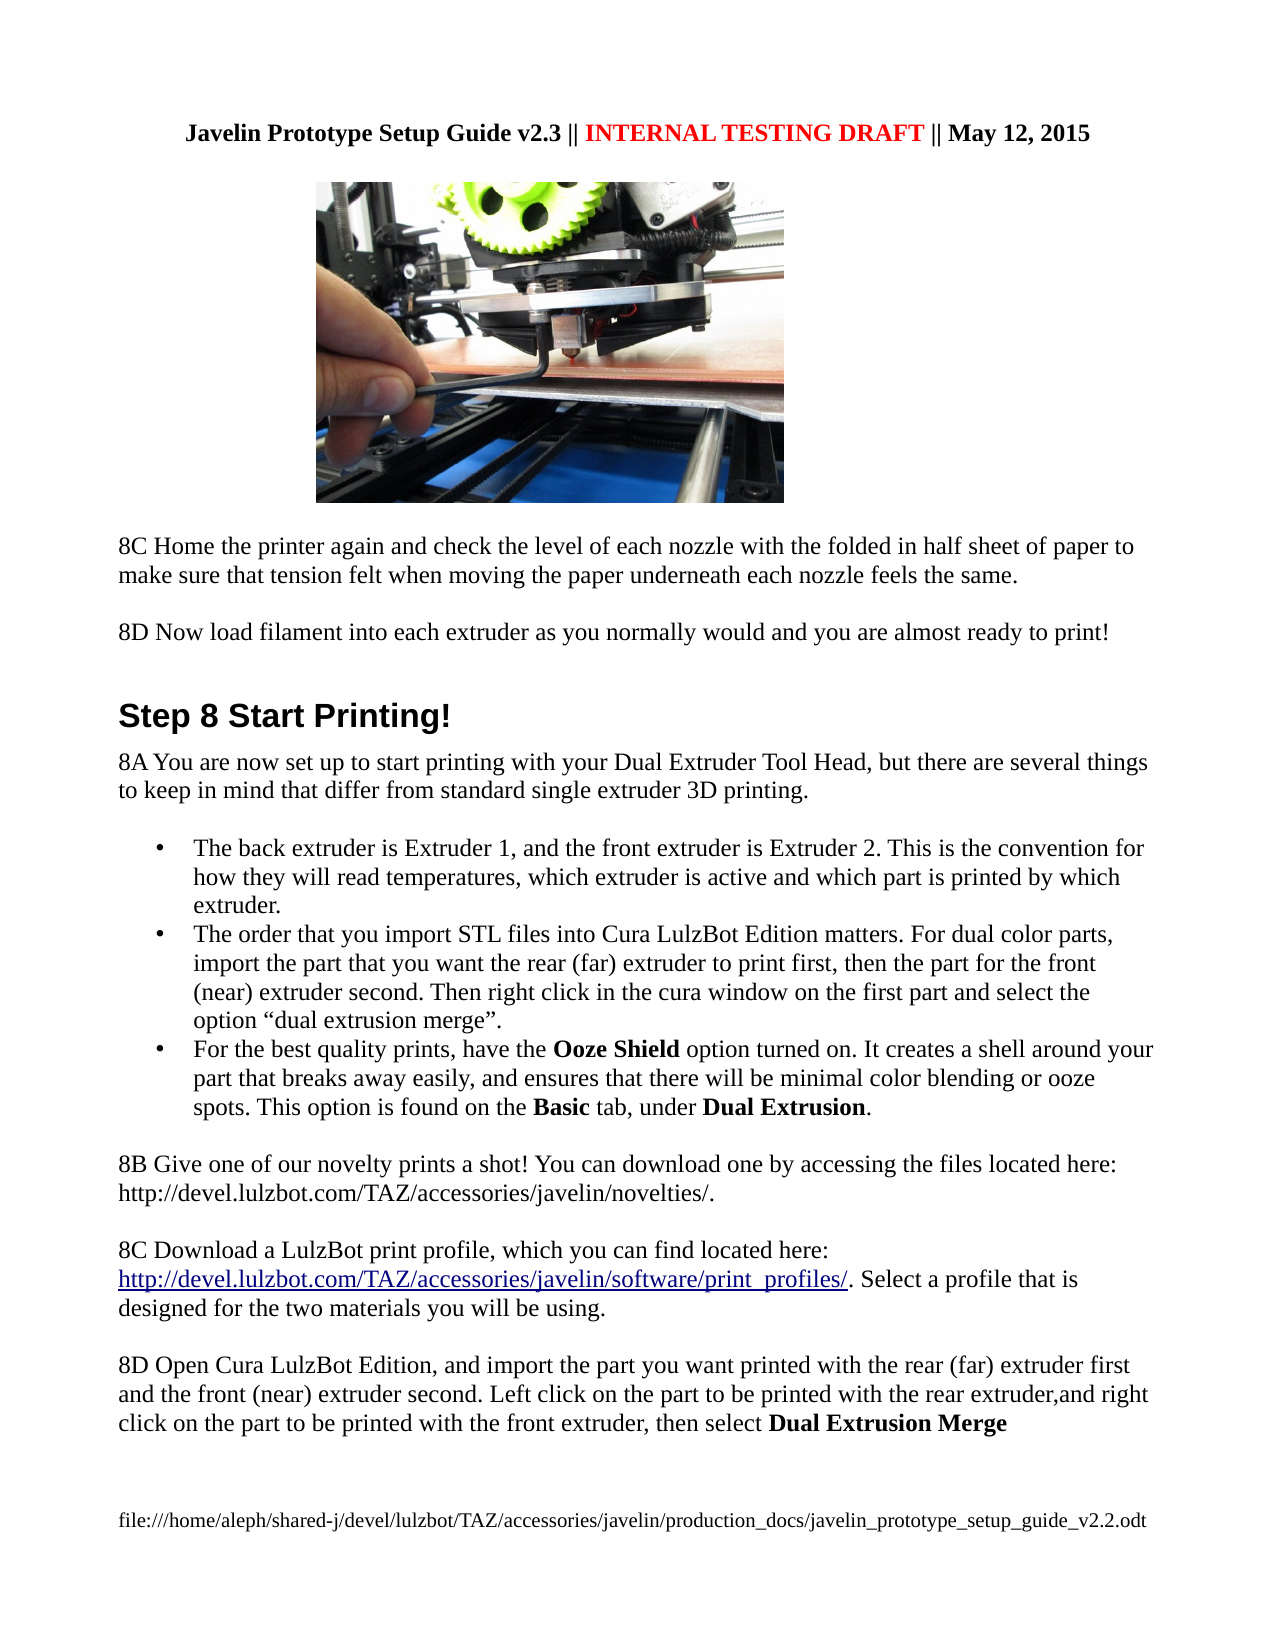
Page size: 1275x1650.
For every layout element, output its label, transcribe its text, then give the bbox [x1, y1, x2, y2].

text 8C Download a LulzBot print profile, which you can find located here: http://devel.lulzbot.com/TAZ/accessories/javelin/software/print_profiles/. Select a profile that is designed for the two materials you will be using. [118, 1236, 1157, 1322]
text 8D Now load filament into each extruder as you normally would and you are almost ready to print! [118, 617, 1157, 646]
picture [316, 182, 784, 503]
list For the best quality prints, have the Ooze Shield option turned on. It creates a shell around your part that breaks away easily, and ensures that there will be minimal color blending or ooze spots. This option is found on the Basic tab, under Dual Extrusion. [156, 1034, 1157, 1121]
text 8C Home the printer again and check the level of each nozzle with the folded in half sheet of paper to make sure that tension felt when moving the paper underneath each nozzle feels the same. [118, 531, 1157, 588]
subtitle Step 8 Start Printing! [118, 696, 1157, 734]
list The order that you import STL files into Cura LulzBot Edition matters. For dual color parts, import the part that you want the rear (far) extruder to print first, then the part for the front (near) extruder second. Then right click in the cura window on the first part and select the option “dual extrusion merge”. [156, 919, 1157, 1034]
list The back extruder is Extruder 1, and the front extruder is Extruder 2. This is the convention for how they will read temperatures, which extruder is active and which part is printed by which extruder. [156, 833, 1157, 919]
text 8A You are now set up to start printing with your Dual Extruder Tool Head, but there are several things to keep in mind that differ from standard single extruder 3D printing. [118, 747, 1157, 804]
text 8B Give one of our novelty prints a shot! You can download one by accessing the files located here: http://devel.lulzbot.com/TAZ/accessories/javelin/novelties/. [118, 1149, 1157, 1207]
text 8D Open Cura LulzBot Edition, and import the part you want printed with the rear (far) extruder first and the front (near) extruder second. Left click on the part to be printed with the rear extruder,and right click on the part to be printed with the front extruder, then select Dual Extrusion Merge [118, 1351, 1157, 1437]
